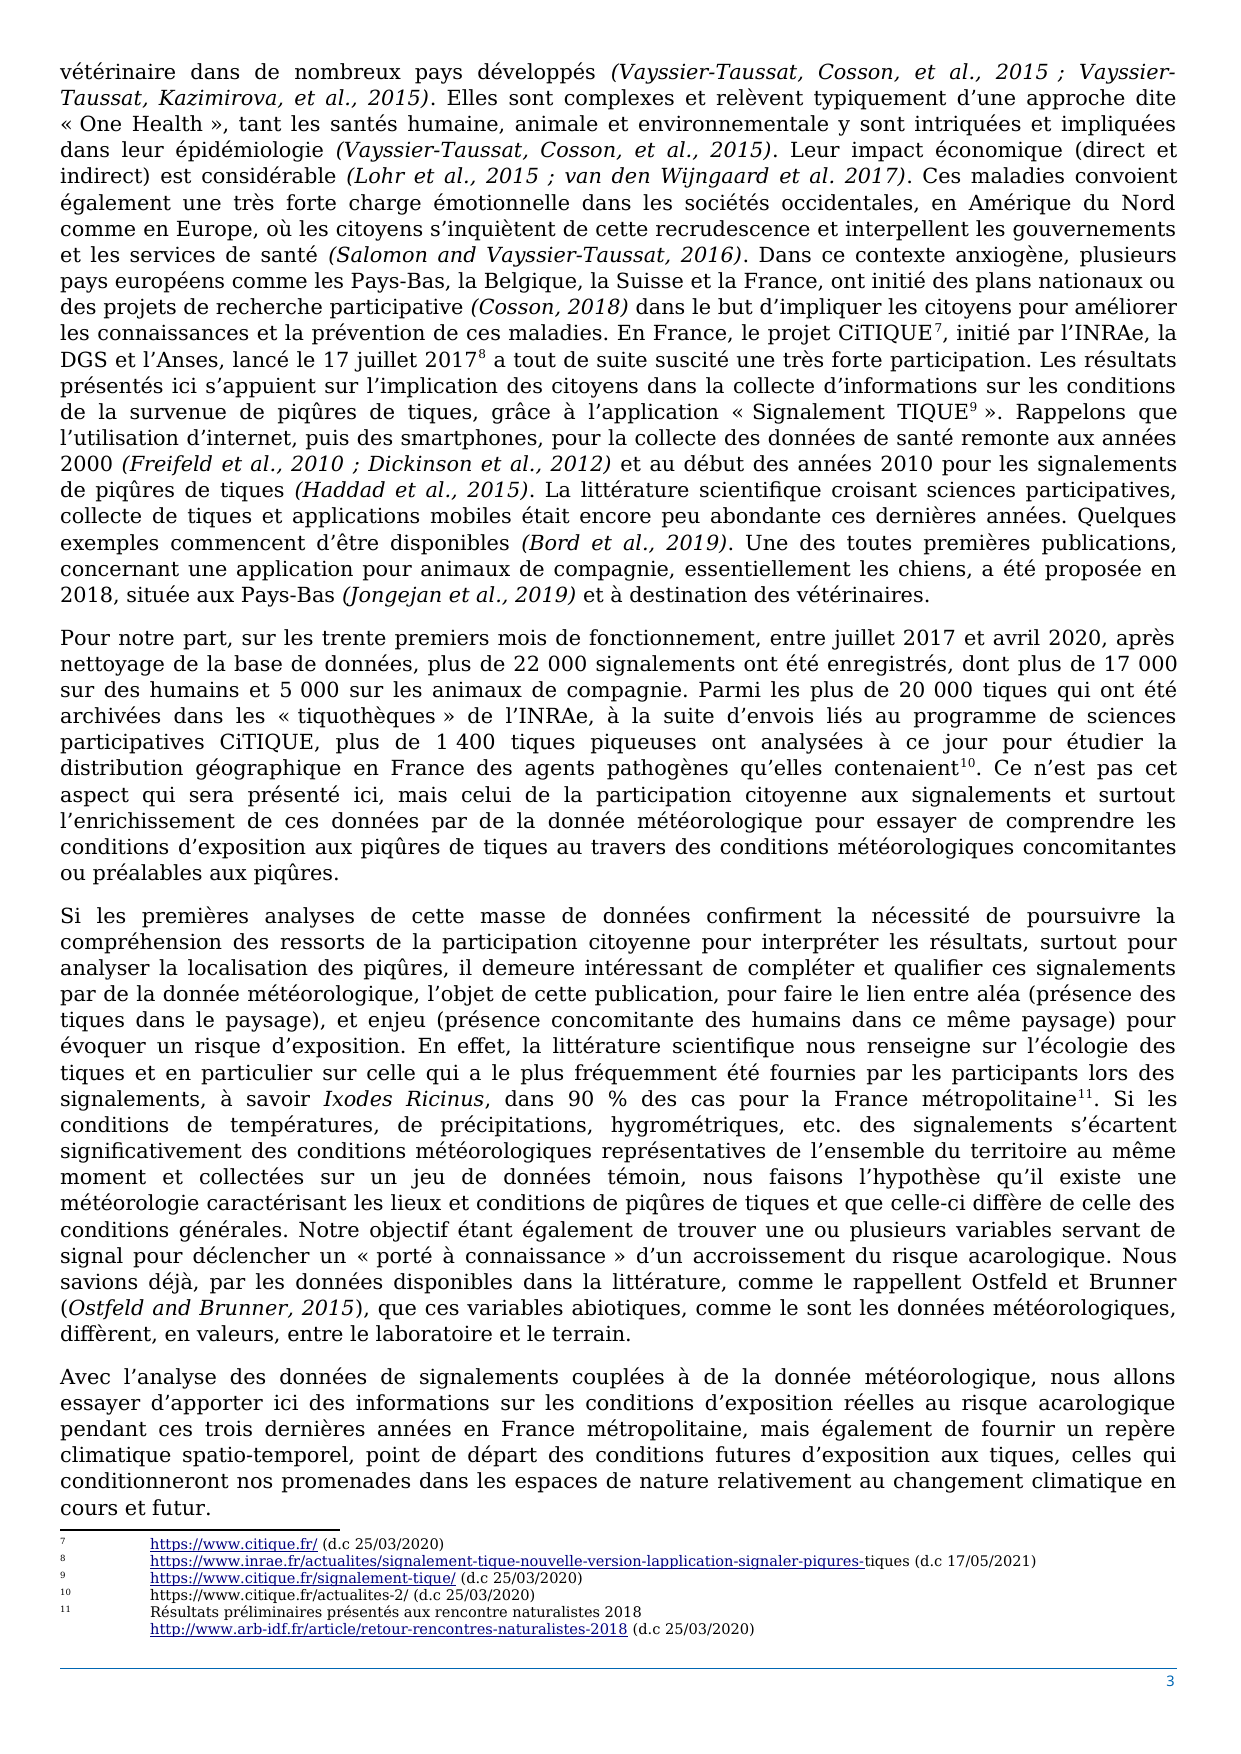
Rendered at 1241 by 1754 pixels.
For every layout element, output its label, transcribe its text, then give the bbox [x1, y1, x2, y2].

text https://www.citique.fr/signalement-tique/ (d.c 25/03/2020) [60, 1570, 1177, 1587]
text http://www.arb-idf.fr/article/retour-rencontres-naturalistes-2018 (d.c 25/03/2020) [60, 1621, 1177, 1638]
text Pour notre part, sur les trente premiers mois de fonctionnement, entre juillet 2017 et avril 2020, après nettoyage de la base de données, plus de 22 000 signalements ont été enregistrés, dont plus de 17 000 sur des humains et 5 000 sur les animaux de compagnie. Parmi les plus de 20 000 tiques qui ont été archivées dans les « tiquothèques » de l’INRAe, à la suite d’envois liés au programme de sciences participatives CiTIQUE, plus de 1 400 tiques piqueuses ont analysées à ce jour pour étudier la distribution géographique en France des agents pathogènes qu’elles contenaient. Ce n’est pas cet aspect qui sera présenté ici, mais celui de la participation citoyenne aux signalements et surtout l’enrichissement de ces données par de la donnée météorologique pour essayer de comprendre les conditions d’exposition aux piqûres de tiques au travers des conditions météorologiques concomitantes ou préalables aux piqûres. [60, 626, 1177, 885]
text https://www.citique.fr/actualites-2/ (d.c 25/03/2020) [60, 1587, 1177, 1604]
text https://www.inrae.fr/actualites/signalement-tique-nouvelle-version-lapplication-signaler-piqures-tiques (d.c 17/05/2021) [60, 1553, 1177, 1570]
text https://www.citique.fr/ (d.c 25/03/2020) [60, 1536, 1177, 1553]
text Si les premières analyses de cette masse de données confirment la nécessité de poursuivre la compréhension des ressorts de la participation citoyenne pour interpréter les résultats, surtout pour analyser la localisation des piqûres, il demeure intéressant de compléter et qualifier ces signalements par de la donnée météorologique, l’objet de cette publication, pour faire le lien entre aléa (présence des tiques dans le paysage), et enjeu (présence concomitante des humains dans ce même paysage) pour évoquer un risque d’exposition. En effet, la littérature scientifique nous renseigne sur l’écologie des tiques et en particulier sur celle qui a le plus fréquemment été fournies par les participants lors des signalements, à savoir Ixodes Ricinus, dans 90 % des cas pour la France métropolitaine. Si les conditions de températures, de précipitations, hygrométriques, etc. des signalements s’écartent significativement des conditions météorologiques représentatives de l’ensemble du territoire au même moment et collectées sur un jeu de données témoin, nous faisons l’hypothèse qu’il existe une météorologie caractérisant les lieux et conditions de piqûres de tiques et que celle-ci diffère de celle des conditions générales. Notre objectif étant également de trouver une ou plusieurs variables servant de signal pour déclencher un « porté à connaissance » d’un accroissement du risque acarologique. Nous savions déjà, par les données disponibles dans la littérature, comme le rappellent Ostfeld et Brunner (Ostfeld and Brunner, 2015), que ces variables abiotiques, comme le sont les données météorologiques, diffèrent, en valeurs, entre le laboratoire et le terrain. [60, 904, 1177, 1346]
text Avec l’analyse des données de signalements couplées à de la donnée météorologique, nous allons essayer d’apporter ici des informations sur les conditions d’exposition réelles au risque acarologique pendant ces trois dernières années en France métropolitaine, mais également de fournir un repère climatique spatio-temporel, point de départ des conditions futures d’exposition aux tiques, celles qui conditionneront nos promenades dans les espaces de nature relativement au changement climatique en cours et futur. [60, 1365, 1177, 1520]
text vétérinaire dans de nombreux pays développés (Vayssier-Taussat, Cosson, et al., 2015 ; Vayssier-Taussat, Kazimirova, et al., 2015). Elles sont complexes et relèvent typiquement d’une approche dite « One Health », tant les santés humaine, animale et environnementale y sont intriquées et impliquées dans leur épidémiologie (Vayssier-Taussat, Cosson, et al., 2015). Leur impact économique (direct et indirect) est considérable (Lohr et al., 2015 ; van den Wijngaard et al. 2017). Ces maladies convoient également une très forte charge émotionnelle dans les sociétés occidentales, en Amérique du Nord comme en Europe, où les citoyens s’inquiètent de cette recrudescence et interpellent les gouvernements et les services de santé (Salomon and Vayssier-Taussat, 2016). Dans ce contexte anxiogène, plusieurs pays européens comme les Pays-Bas, la Belgique, la Suisse et la France, ont initié des plans nationaux ou des projets de recherche participative (Cosson, 2018) dans le but d’impliquer les citoyens pour améliorer les connaissances et la prévention de ces maladies. En France, le projet CiTIQUE, initié par l’INRAe, la DGS et l’Anses, lancé le 17 juillet 2017 a tout de suite suscité une très forte participation. Les résultats présentés ici s’appuient sur l’implication des citoyens dans la collecte d’informations sur les conditions de la survenue de piqûres de tiques, grâce à l’application « Signalement TIQUE ». Rappelons que l’utilisation d’internet, puis des smartphones, pour la collecte des données de santé remonte aux années 2000 (Freifeld et al., 2010 ; Dickinson et al., 2012) et au début des années 2010 pour les signalements de piqûres de tiques (Haddad et al., 2015). La littérature scientifique croisant sciences participatives, collecte de tiques et applications mobiles était encore peu abondante ces dernières années. Quelques exemples commencent d’être disponibles (Bord et al., 2019). Une des toutes premières publications, concernant une application pour animaux de compagnie, essentiellement les chiens, a été proposée en 2018, située aux Pays-Bas (Jongejan et al., 2019) et à destination des vétérinaires. [60, 60, 1177, 607]
text Résultats préliminaires présentés aux rencontre naturalistes 2018 [60, 1604, 1177, 1621]
